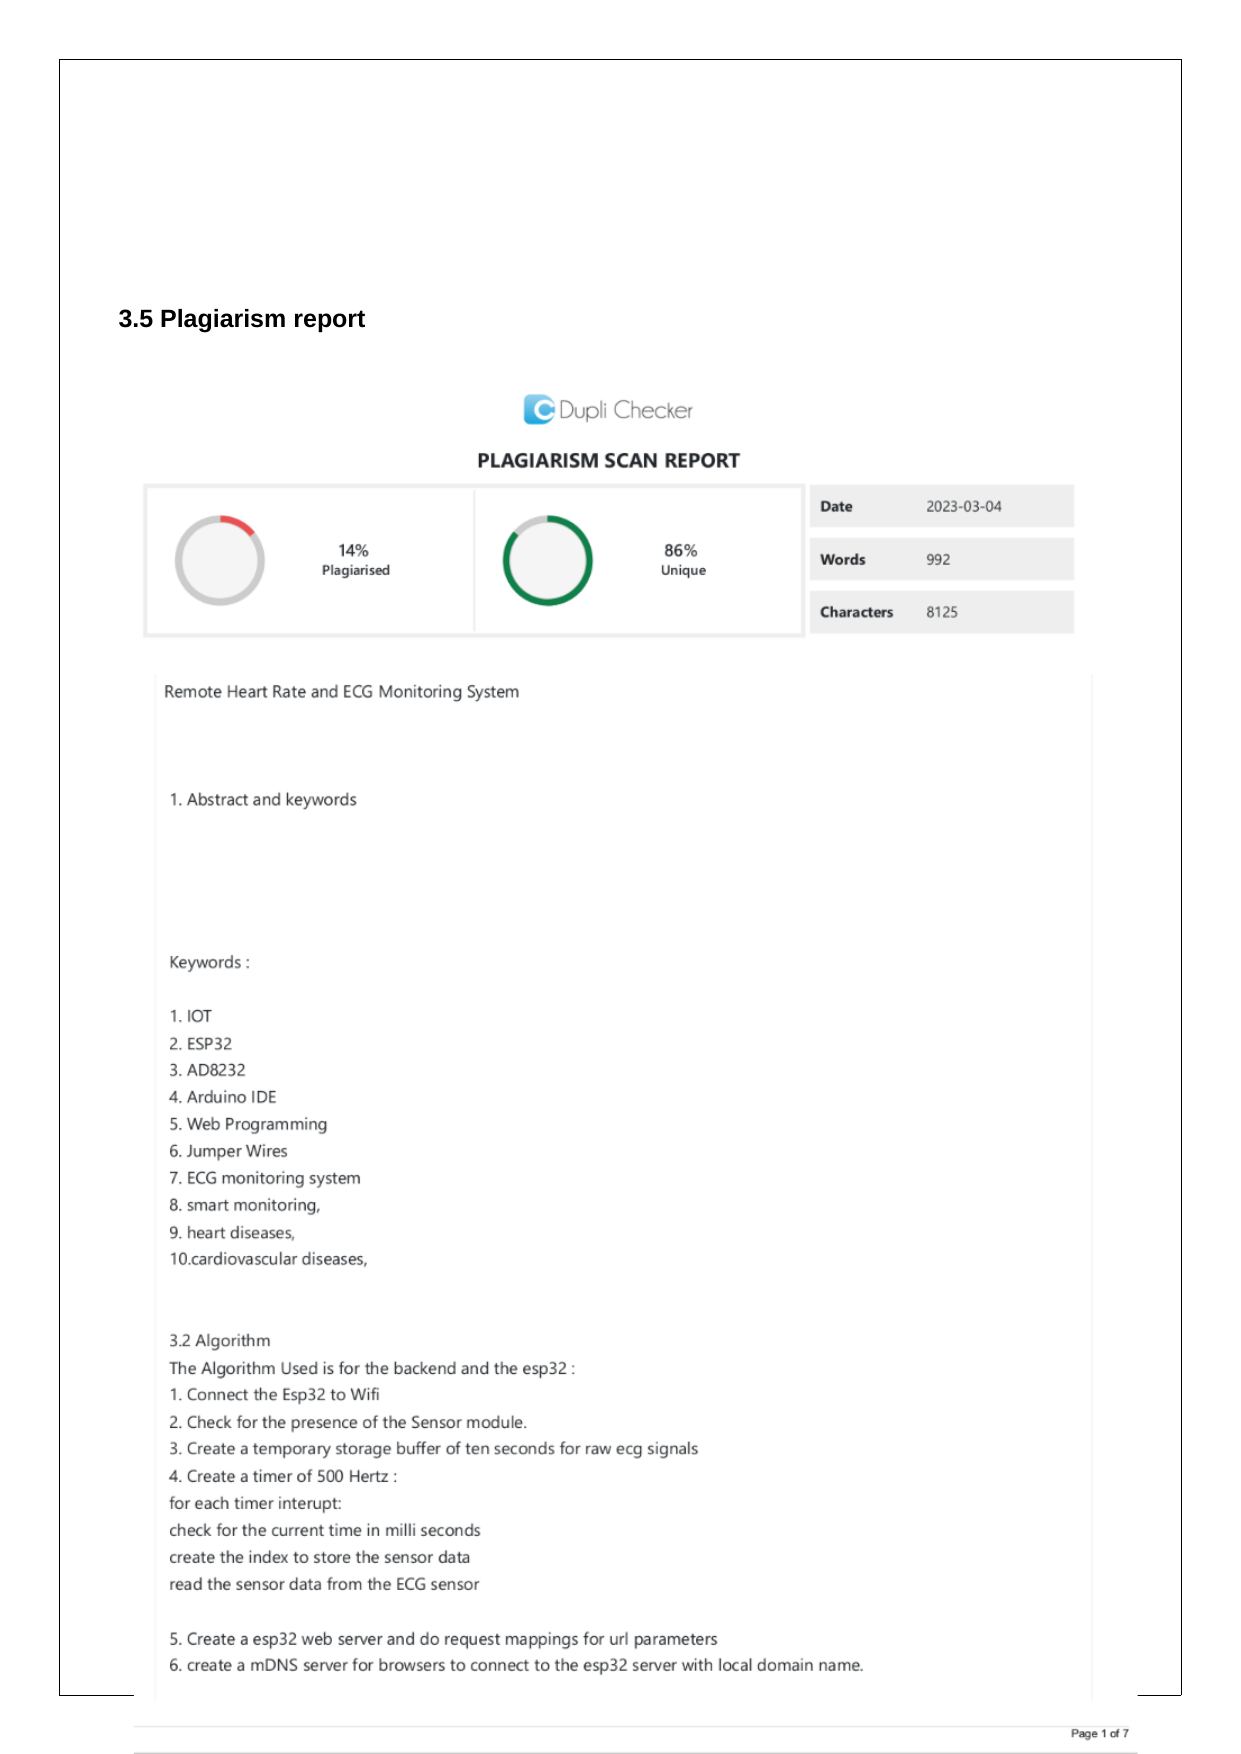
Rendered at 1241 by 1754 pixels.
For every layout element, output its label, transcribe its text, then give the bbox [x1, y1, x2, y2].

subtitle 3.5 Plagiarism report [118, 304, 1122, 333]
picture [118, 338, 1138, 1754]
